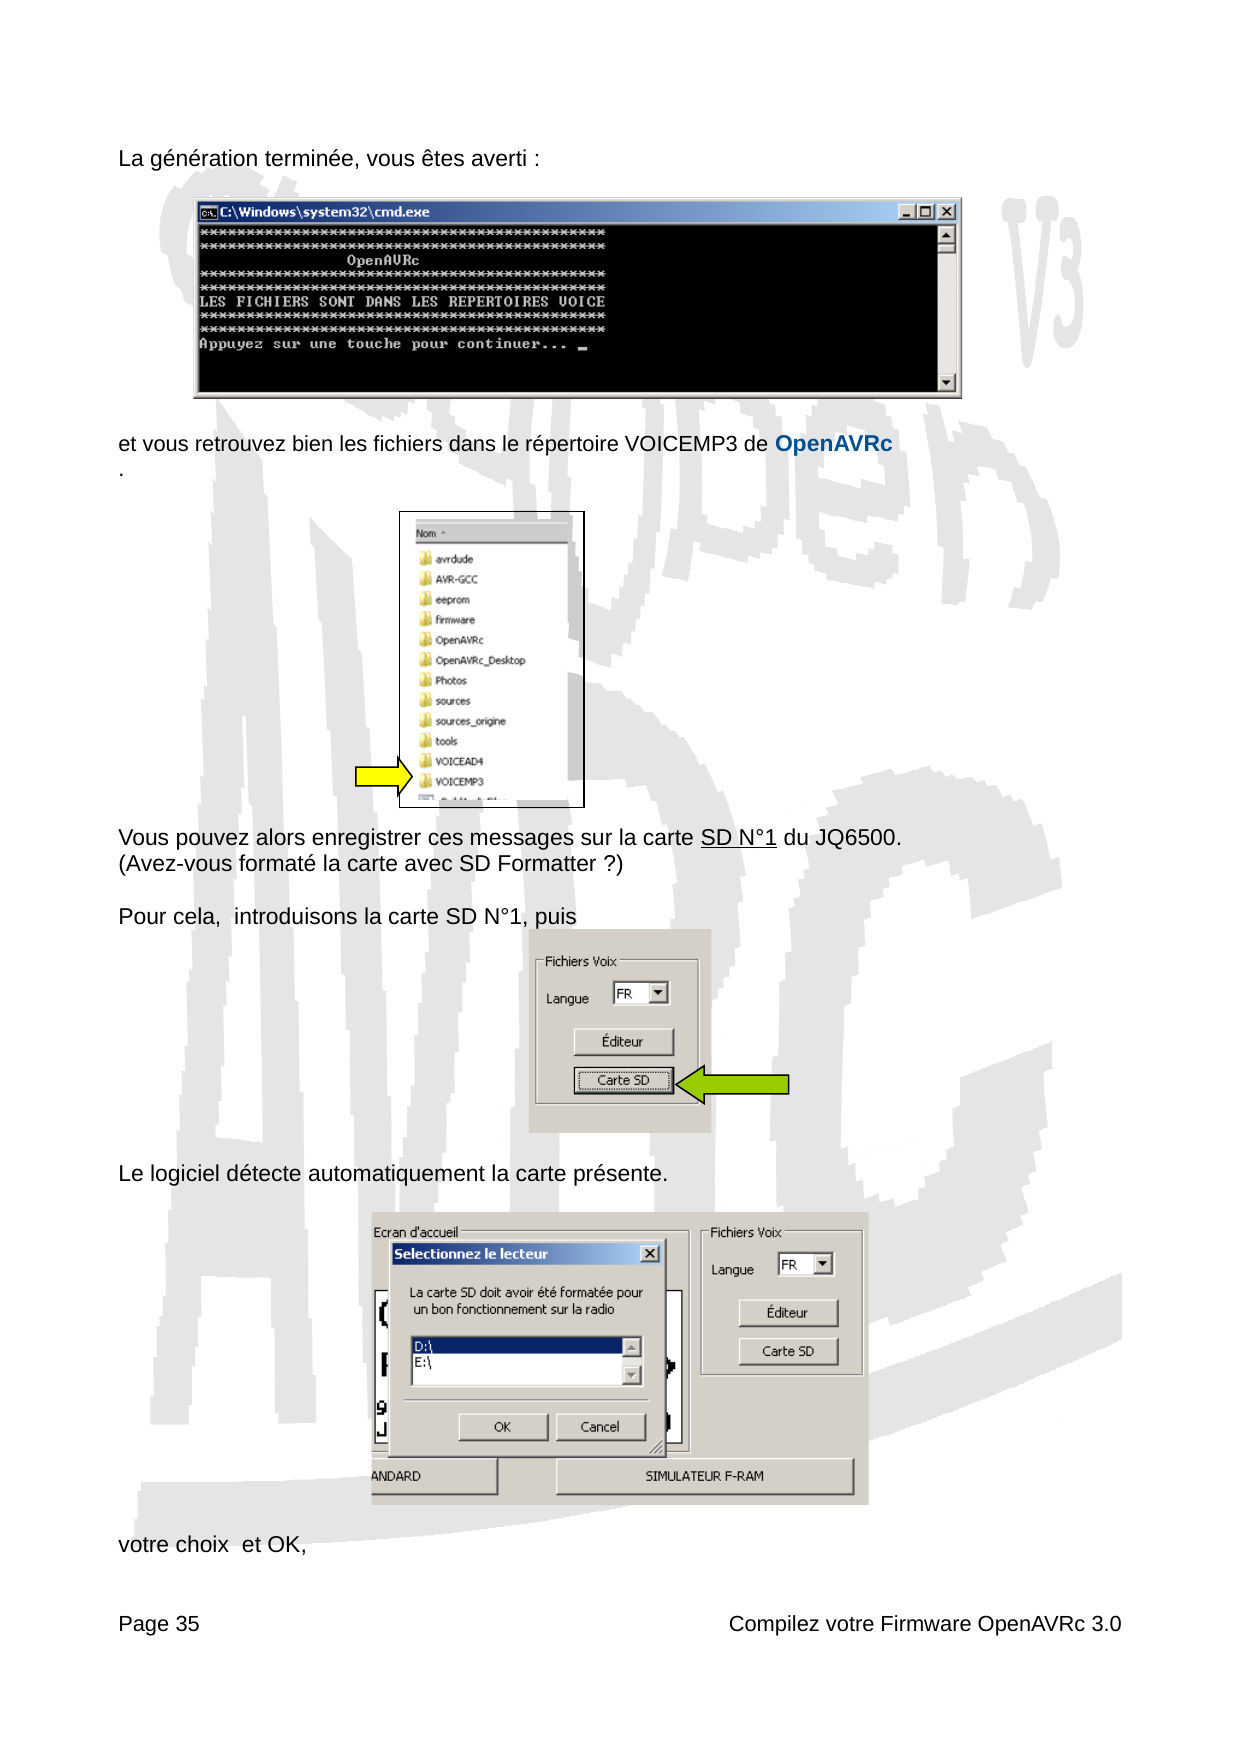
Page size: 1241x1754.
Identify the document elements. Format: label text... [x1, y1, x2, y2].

text La génération terminée, vous êtes averti : [118, 144, 1122, 171]
text Le logiciel détecte automatiquement la carte présente. [118, 1159, 1122, 1186]
text Vous pouvez alors enregistrer ces messages sur la carte SD N°1 du JQ6500. [118, 824, 1122, 850]
text . [118, 456, 1122, 481]
text et vous retrouvez bien les fichiers dans le répertoire VOICEMP3 de OpenAVRc [118, 430, 1122, 456]
text votre choix et OK, [118, 1531, 1122, 1557]
text Pour cela, introduisons la carte SD N°1, puis [118, 903, 1122, 929]
text (Avez-vous formaté la carte avec SD Formatter ?) [118, 850, 1122, 877]
picture [193, 197, 963, 399]
